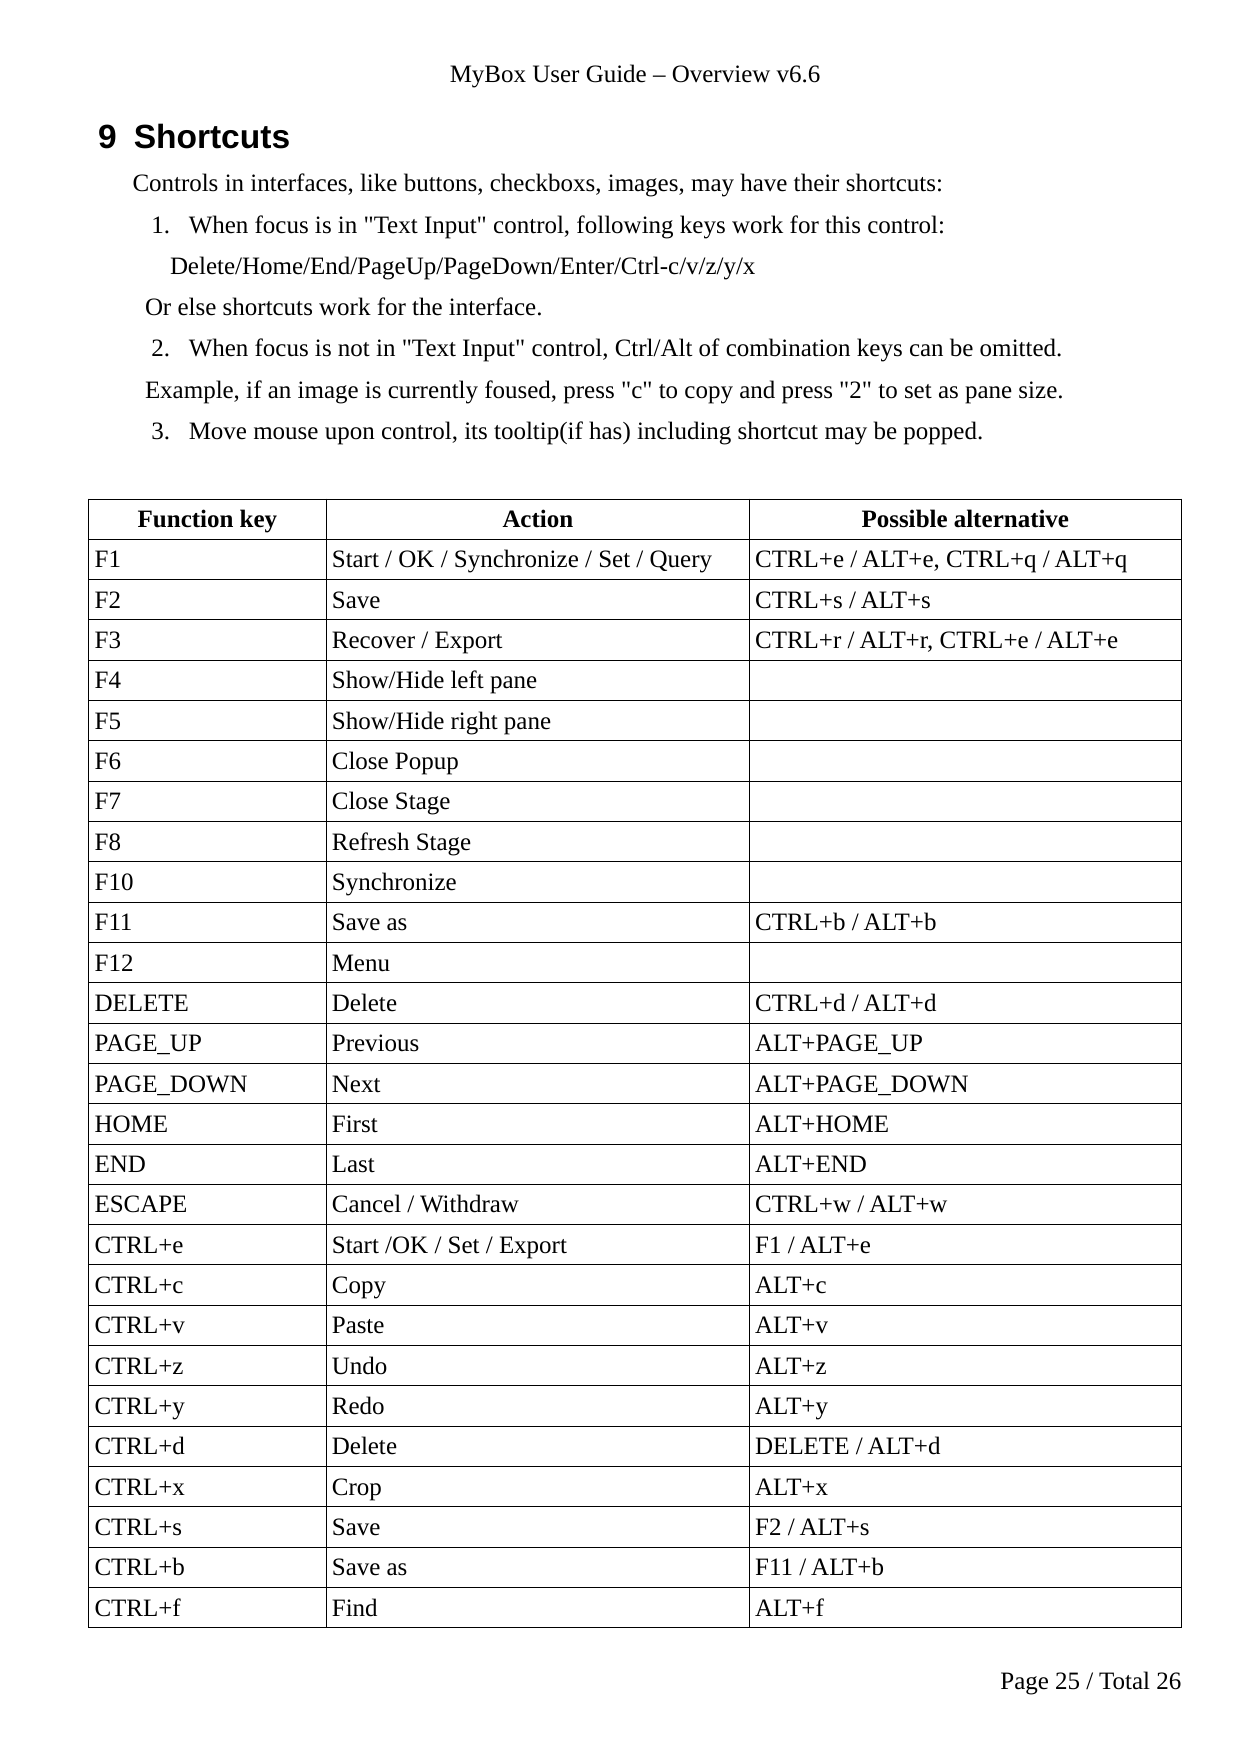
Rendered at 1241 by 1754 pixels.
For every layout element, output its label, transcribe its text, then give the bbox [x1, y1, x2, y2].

table_header Action [327, 500, 749, 539]
table_cell DELETE / ALT+d [750, 1427, 1181, 1466]
table_cell [750, 822, 1181, 861]
table_cell Copy [327, 1265, 749, 1305]
table_cell F2 [89, 580, 326, 619]
table_cell Close Popup [327, 741, 749, 781]
table_cell ALT+c [750, 1265, 1181, 1305]
table_cell [750, 782, 1181, 821]
table_cell First [327, 1104, 749, 1143]
table_cell CTRL+b / ALT+b [750, 903, 1181, 942]
table_cell F10 [89, 862, 326, 902]
table_cell Show/Hide right pane [327, 701, 749, 740]
list Move mouse upon control, its tooltip(if has) including shortcut may be popped. [151, 416, 1181, 445]
table_cell Redo [327, 1386, 749, 1426]
text Delete/Home/End/PageUp/PageDown/Enter/Ctrl-c/v/z/y/x [88, 251, 1181, 280]
table_cell Last [327, 1145, 749, 1184]
table_cell ALT+PAGE_UP [750, 1024, 1181, 1063]
table_cell Close Stage [327, 782, 749, 821]
table_cell Synchronize [327, 862, 749, 902]
table_cell CTRL+z [89, 1346, 326, 1385]
table_cell Find [327, 1588, 749, 1627]
table_cell F11 [89, 903, 326, 942]
table_cell Next [327, 1064, 749, 1103]
table_cell F5 [89, 701, 326, 740]
table_header Possible alternative [750, 500, 1181, 539]
table_cell ALT+END [750, 1145, 1181, 1184]
table_cell F12 [89, 943, 326, 982]
table_cell Cancel / Withdraw [327, 1185, 749, 1224]
table_cell Start /OK / Set / Export [327, 1225, 749, 1264]
table_cell CTRL+b [89, 1548, 326, 1587]
list When focus is in "Text Input" control, following keys work for this control: [151, 210, 1181, 238]
table_cell Save [327, 580, 749, 619]
table_cell CTRL+e / ALT+e, CTRL+q / ALT+q [750, 540, 1181, 579]
table_cell Crop [327, 1467, 749, 1506]
table_cell ALT+f [750, 1588, 1181, 1627]
table_cell F7 [89, 782, 326, 821]
text Or else shortcuts work for the interface. [88, 292, 1181, 321]
table_cell ALT+y [750, 1386, 1181, 1426]
table_cell Start / OK / Synchronize / Set / Query [327, 540, 749, 579]
table_header Function key [89, 500, 326, 539]
table_cell [750, 943, 1181, 982]
table_cell [750, 661, 1181, 700]
table_cell F6 [89, 741, 326, 781]
subtitle Shortcuts [88, 117, 1181, 156]
table_cell PAGE_UP [89, 1024, 326, 1063]
table_cell Save [327, 1507, 749, 1547]
table_cell F1 / ALT+e [750, 1225, 1181, 1264]
table_cell Paste [327, 1306, 749, 1345]
table_cell F4 [89, 661, 326, 700]
table_cell Undo [327, 1346, 749, 1385]
table_cell F11 / ALT+b [750, 1548, 1181, 1587]
table_cell ALT+HOME [750, 1104, 1181, 1143]
table_cell [750, 862, 1181, 902]
table_cell Delete [327, 983, 749, 1022]
table_cell [750, 741, 1181, 781]
list When focus is not in "Text Input" control, Ctrl/Alt of combination keys can be omitted. [151, 333, 1181, 362]
table_cell CTRL+v [89, 1306, 326, 1345]
table_cell CTRL+c [89, 1265, 326, 1305]
table_cell CTRL+s / ALT+s [750, 580, 1181, 619]
table_cell CTRL+w / ALT+w [750, 1185, 1181, 1224]
table_cell ALT+z [750, 1346, 1181, 1385]
table_cell [750, 701, 1181, 740]
table_cell Save as [327, 903, 749, 942]
text Example, if an image is currently foused, press "c" to copy and press "2" to set as pane size. [88, 375, 1181, 403]
table_cell Recover / Export [327, 620, 749, 660]
table_cell ALT+x [750, 1467, 1181, 1506]
table_cell HOME [89, 1104, 326, 1143]
text Controls in interfaces, like buttons, checkboxs, images, may have their shortcuts: [88, 168, 1181, 197]
table_cell CTRL+d [89, 1427, 326, 1466]
table_cell F8 [89, 822, 326, 861]
table_cell F1 [89, 540, 326, 579]
table_cell CTRL+s [89, 1507, 326, 1547]
table_cell Save as [327, 1548, 749, 1587]
table_cell CTRL+y [89, 1386, 326, 1426]
table_cell CTRL+d / ALT+d [750, 983, 1181, 1022]
table_cell Menu [327, 943, 749, 982]
table_cell CTRL+f [89, 1588, 326, 1627]
table_cell CTRL+x [89, 1467, 326, 1506]
table_cell Show/Hide left pane [327, 661, 749, 700]
table_cell Refresh Stage [327, 822, 749, 861]
table_cell ALT+PAGE_DOWN [750, 1064, 1181, 1103]
table_cell F2 / ALT+s [750, 1507, 1181, 1547]
table_cell F3 [89, 620, 326, 660]
table_cell PAGE_DOWN [89, 1064, 326, 1103]
table_cell ALT+v [750, 1306, 1181, 1345]
table_cell DELETE [89, 983, 326, 1022]
table_cell Delete [327, 1427, 749, 1466]
table_cell CTRL+e [89, 1225, 326, 1264]
table_cell ESCAPE [89, 1185, 326, 1224]
table_cell CTRL+r / ALT+r, CTRL+e / ALT+e [750, 620, 1181, 660]
table_cell END [89, 1145, 326, 1184]
table_cell Previous [327, 1024, 749, 1063]
